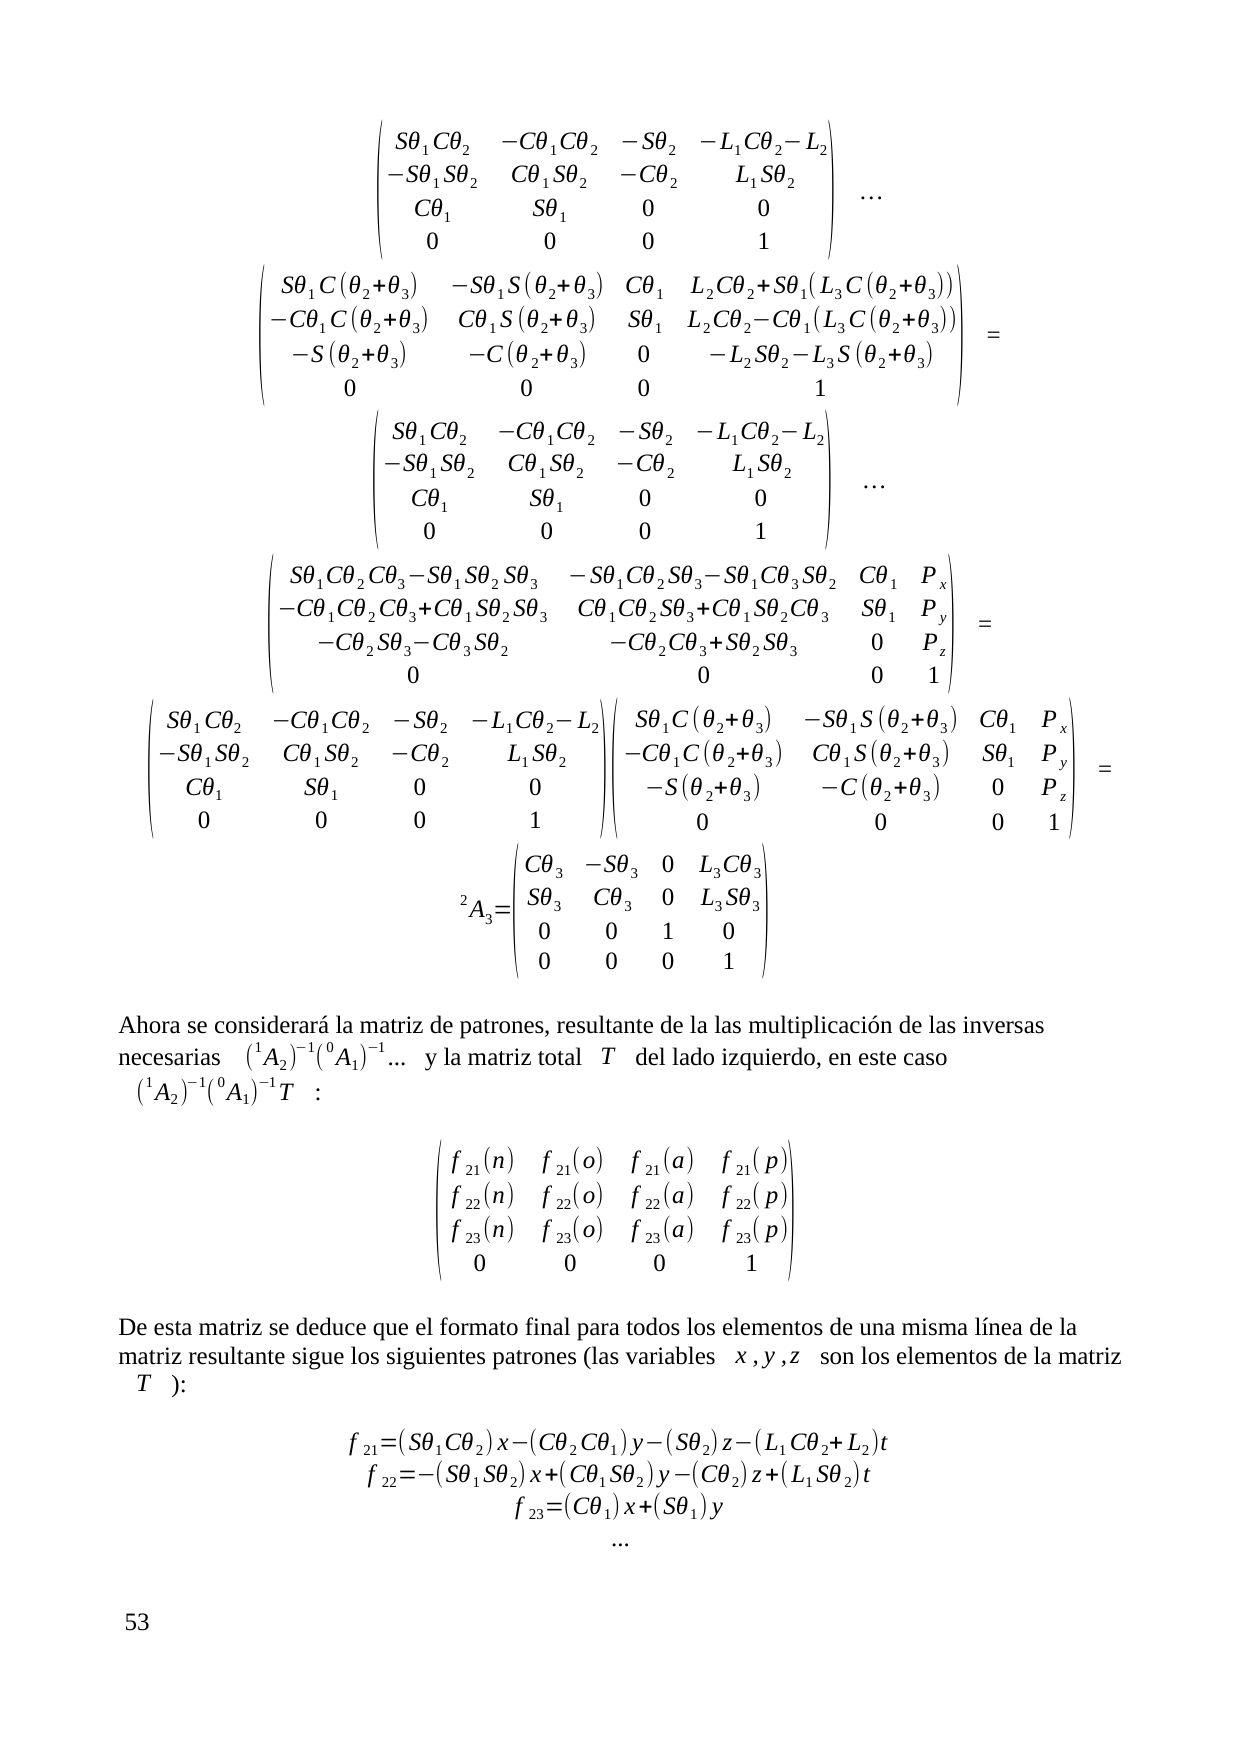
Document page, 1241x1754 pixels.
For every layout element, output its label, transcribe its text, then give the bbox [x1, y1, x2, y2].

text De esta matriz se deduce que el formato final para todos los elementos de una misma línea de la matriz resultante sigue los siguientes patrones (las variablesson los elementos de la matriz): [118, 1312, 1122, 1398]
text = [118, 552, 1122, 696]
text Ahora se considerará la matriz de patrones, resultante de la las multiplicación de las inversas necesarias y la matriz totaldel lado izquierdo, en este caso: [118, 1010, 1122, 1109]
text … [118, 118, 1122, 262]
text … [118, 408, 1122, 552]
text = [118, 262, 1122, 408]
text ... [118, 1523, 1122, 1552]
text = [118, 696, 1122, 841]
